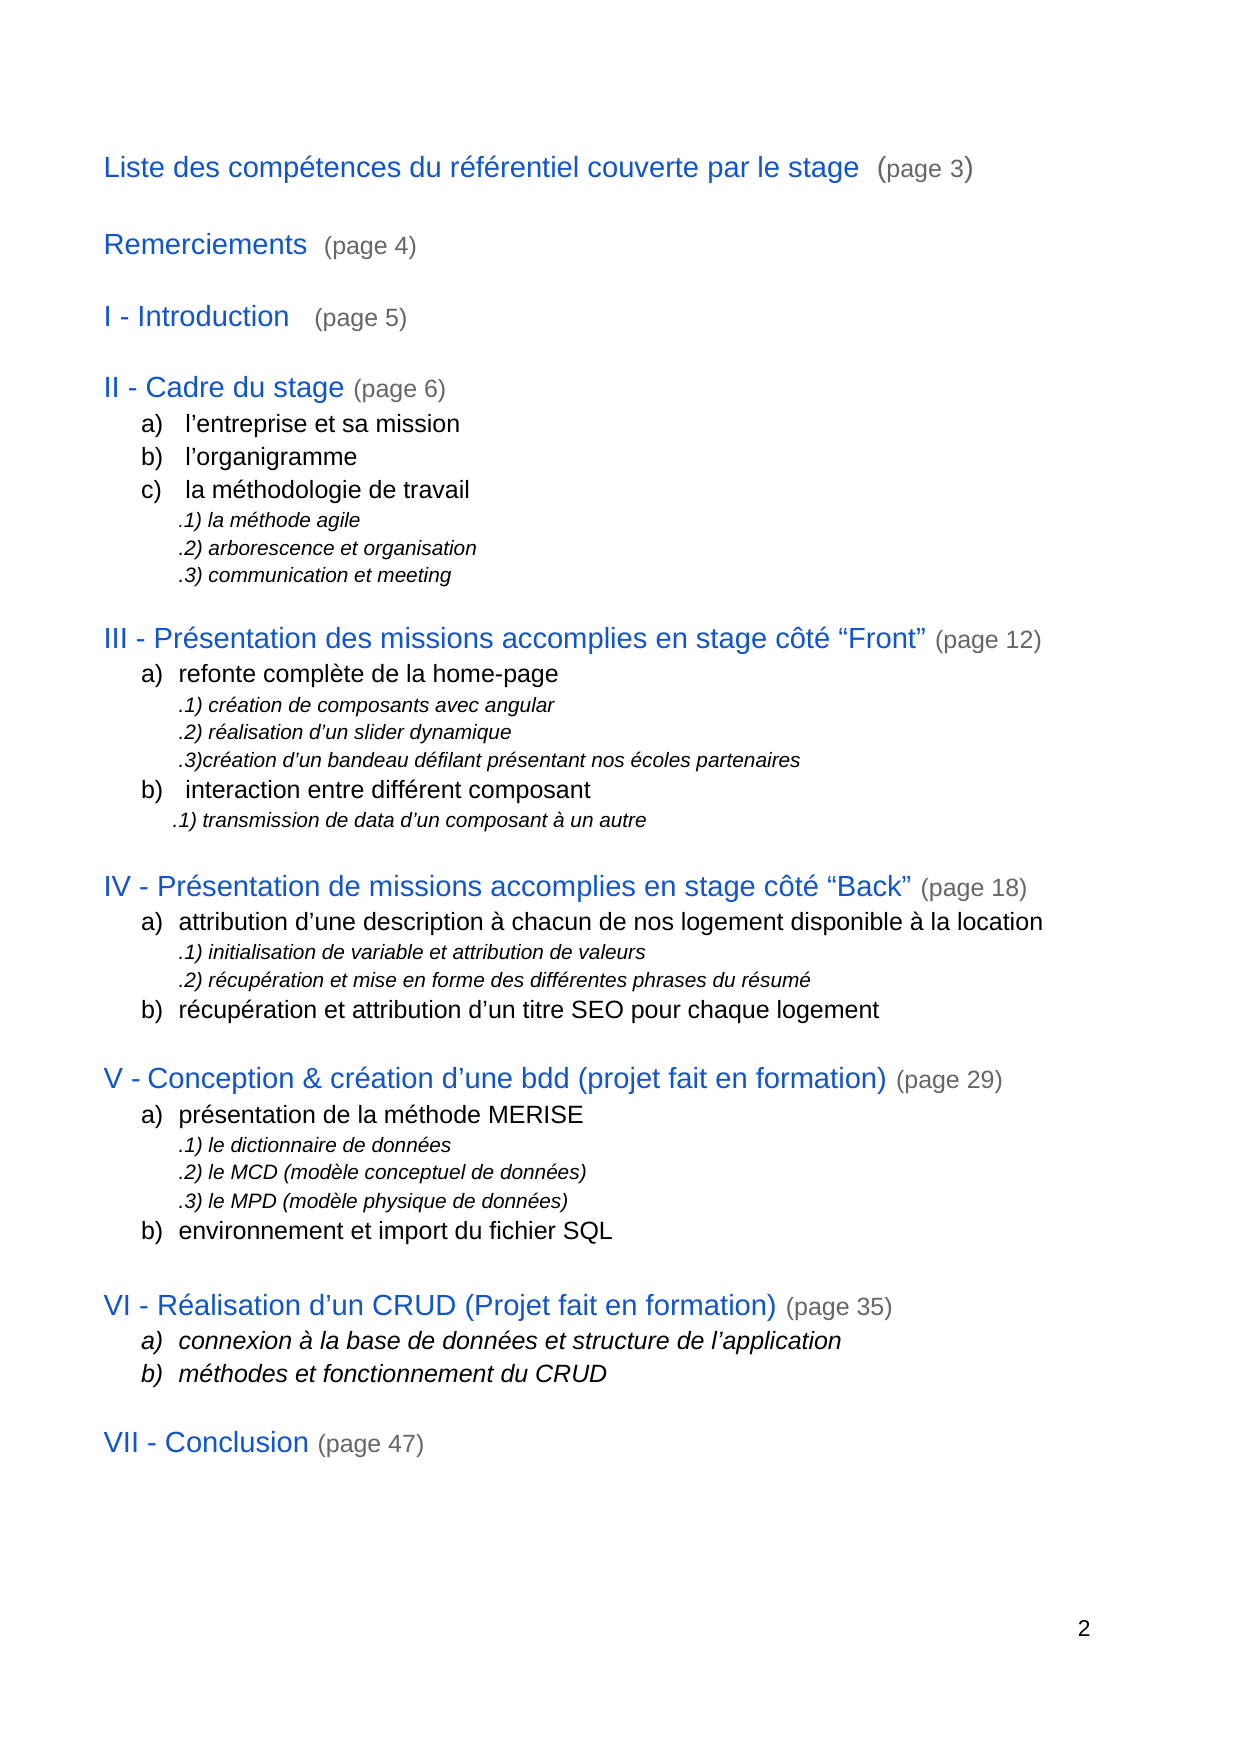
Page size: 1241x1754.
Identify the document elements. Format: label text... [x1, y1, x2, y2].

list présentation de la méthode MERISE [141, 1100, 1090, 1128]
text II - Cadre du stage (page 6) [103, 370, 1090, 404]
text .2) récupération et mise en forme des différentes phrases du résumé [178, 968, 1090, 992]
list récupération et attribution d’un titre SEO pour chaque logement [141, 995, 1090, 1024]
text IV - Présentation de missions accomplies en stage côté “Back” (page 18) [103, 868, 1090, 902]
list attribution d’une description à chacun de nos logement disponible à la location [141, 907, 1090, 936]
text .1) initialisation de variable et attribution de valeurs [178, 940, 1090, 964]
list refonte complète de la home-page [141, 659, 1090, 688]
text V - Conception & création d’une bdd (projet fait en formation) (page 29) [103, 1061, 1090, 1095]
list l’organigramme [141, 442, 1090, 471]
text Remerciements (page 4) [103, 227, 1090, 261]
text I - Introduction (page 5) [103, 299, 1090, 332]
text .3) le MPD (modèle physique de données) [103, 1188, 1090, 1212]
text .1) création de composants avec angular [178, 692, 1090, 716]
text .2) le MCD (modèle conceptuel de données) [103, 1160, 1090, 1184]
text .2) arborescence et organisation [178, 535, 1090, 559]
text .3) communication et meeting [178, 563, 1090, 587]
text .1) la méthode agile [178, 508, 1090, 532]
text .2) réalisation d’un slider dynamique [178, 720, 1090, 744]
text VI - Réalisation d’un CRUD (Projet fait en formation) (page 35) [103, 1287, 1090, 1321]
list connexion à la base de données et structure de l’application [141, 1326, 1090, 1355]
text .1) transmission de data d’un composant à un autre [103, 808, 1090, 832]
list méthodes et fonctionnement du CRUD [141, 1359, 1090, 1388]
list l’entreprise et sa mission [141, 409, 1090, 437]
text III - Présentation des missions accomplies en stage côté “Front” (page 12) [103, 621, 1090, 654]
list environnement et import du fichier SQL [141, 1216, 1090, 1245]
text .1) le dictionnaire de données [178, 1133, 1090, 1157]
text Liste des compétences du référentiel couverte par le stage (page 3) [103, 150, 1090, 183]
list la méthodologie de travail [141, 475, 1090, 503]
text .3)création d’un bandeau défilant présentant nos écoles partenaires [178, 747, 1090, 771]
list interaction entre différent composant [141, 775, 1090, 804]
text VII - Conclusion (page 47) [103, 1425, 1090, 1459]
